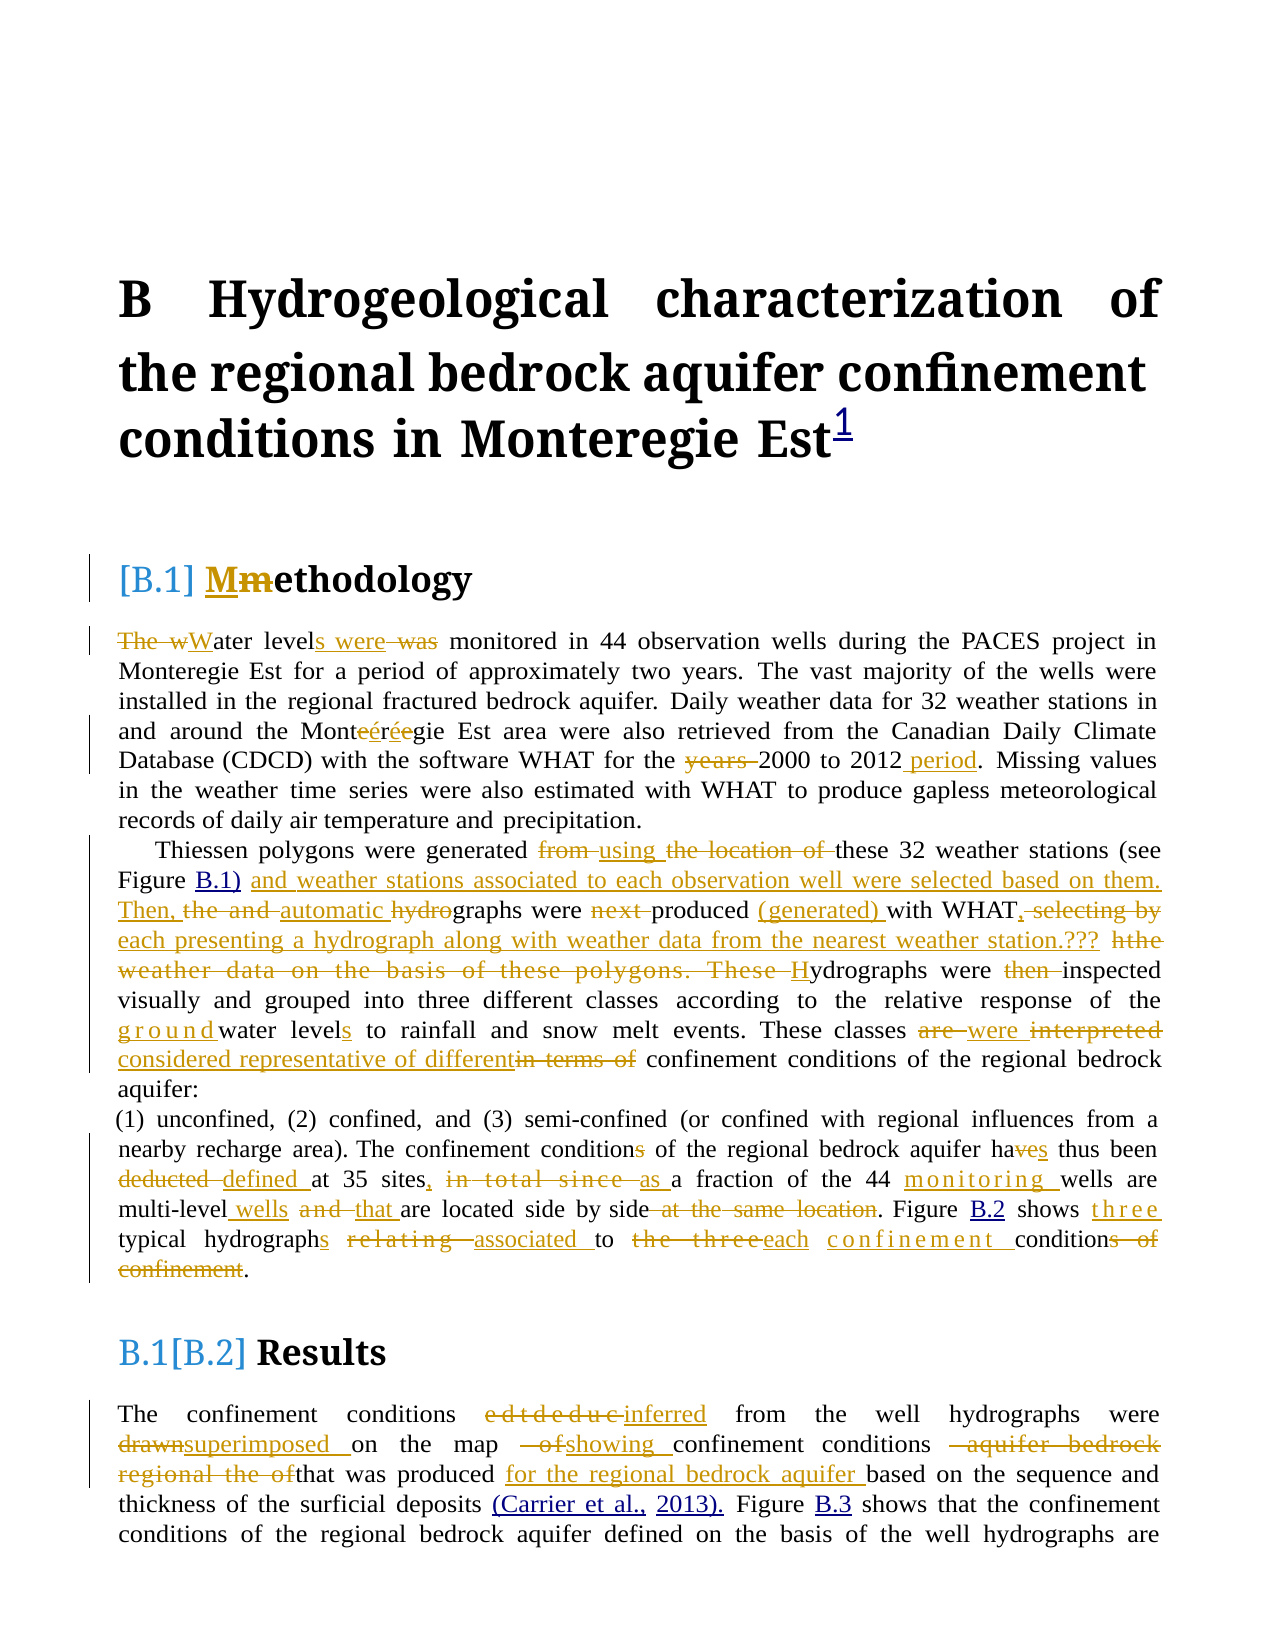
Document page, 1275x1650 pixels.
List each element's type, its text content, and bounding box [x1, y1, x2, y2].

subtitle Results [118, 1328, 1173, 1376]
text Thiessen polygons were generated using these 32 weather stations (see Figure B.1) and weather stations associated to each observation well were selected based on them. Then, automatic graphs were produced (generated) with WHAT, each presenting a hydrograph along with weather data from the nearest weather station.??? Hydrographs were inspected visually and grouped into three different classes according to the relative response of the groundwater levels to rainfall and snow melt events. These classes were considered representative of different confinement conditions of the regional bedrock aquifer: [117, 835, 1162, 1103]
text Water levels were monitored in 44 observation wells during the PACES project in Monteregie Est for a period of approximately two years. The vast majority of the wells were installed in the regional fractured bedrock aquifer. Daily weather data for 32 weather stations in and around the Montérégie Est area were also retrieved from the Canadian Daily Climate Database (CDCD) with the software WHAT for the 2000 to 2012 period. Missing values in the weather time series were also estimated with WHAT to produce gapless meteorological records of daily air temperature and precipitation. [117, 626, 1157, 834]
subtitle Methodology [118, 554, 1173, 602]
text The confinement conditions inferred from the well hydrographs were superimposed on the map showing confinement conditions that was produced for the regional bedrock aquifer based on the sequence and thickness of the surficial deposits (Carrier et al., 2013). Figure B.3 shows that the confinement conditions of the regional bedrock aquifer defined on the basis of the well hydrographs are generally consistent with those of the confinement condition map based on criteria related to geology. This is an interesting result considering that the two approaches are completely independent. That is, the definition of the confinement conditions of the bedrock aquifer for both approaches stems from criteria based on physical quantities that are very different in nature: time series of groundwater levels in one case and [117, 1399, 1160, 1548]
text (1) unconfined, (2) confined, and (3) semi-confined (or confined with regional influences from a nearby recharge area). The confinement condition of the regional bedrock aquifer has thus been defined at 35 sites, as a fraction of the 44 monitoring wells are multi-level wells that are located side by side. Figure B.2 shows three typical hydrographs associated to each confinement condition. [115, 1104, 1158, 1283]
text conditions in Monteregie Est1 [118, 411, 1173, 469]
list Hydrogeological characterization of the regional bedrock aquifer confinement [118, 263, 1158, 406]
